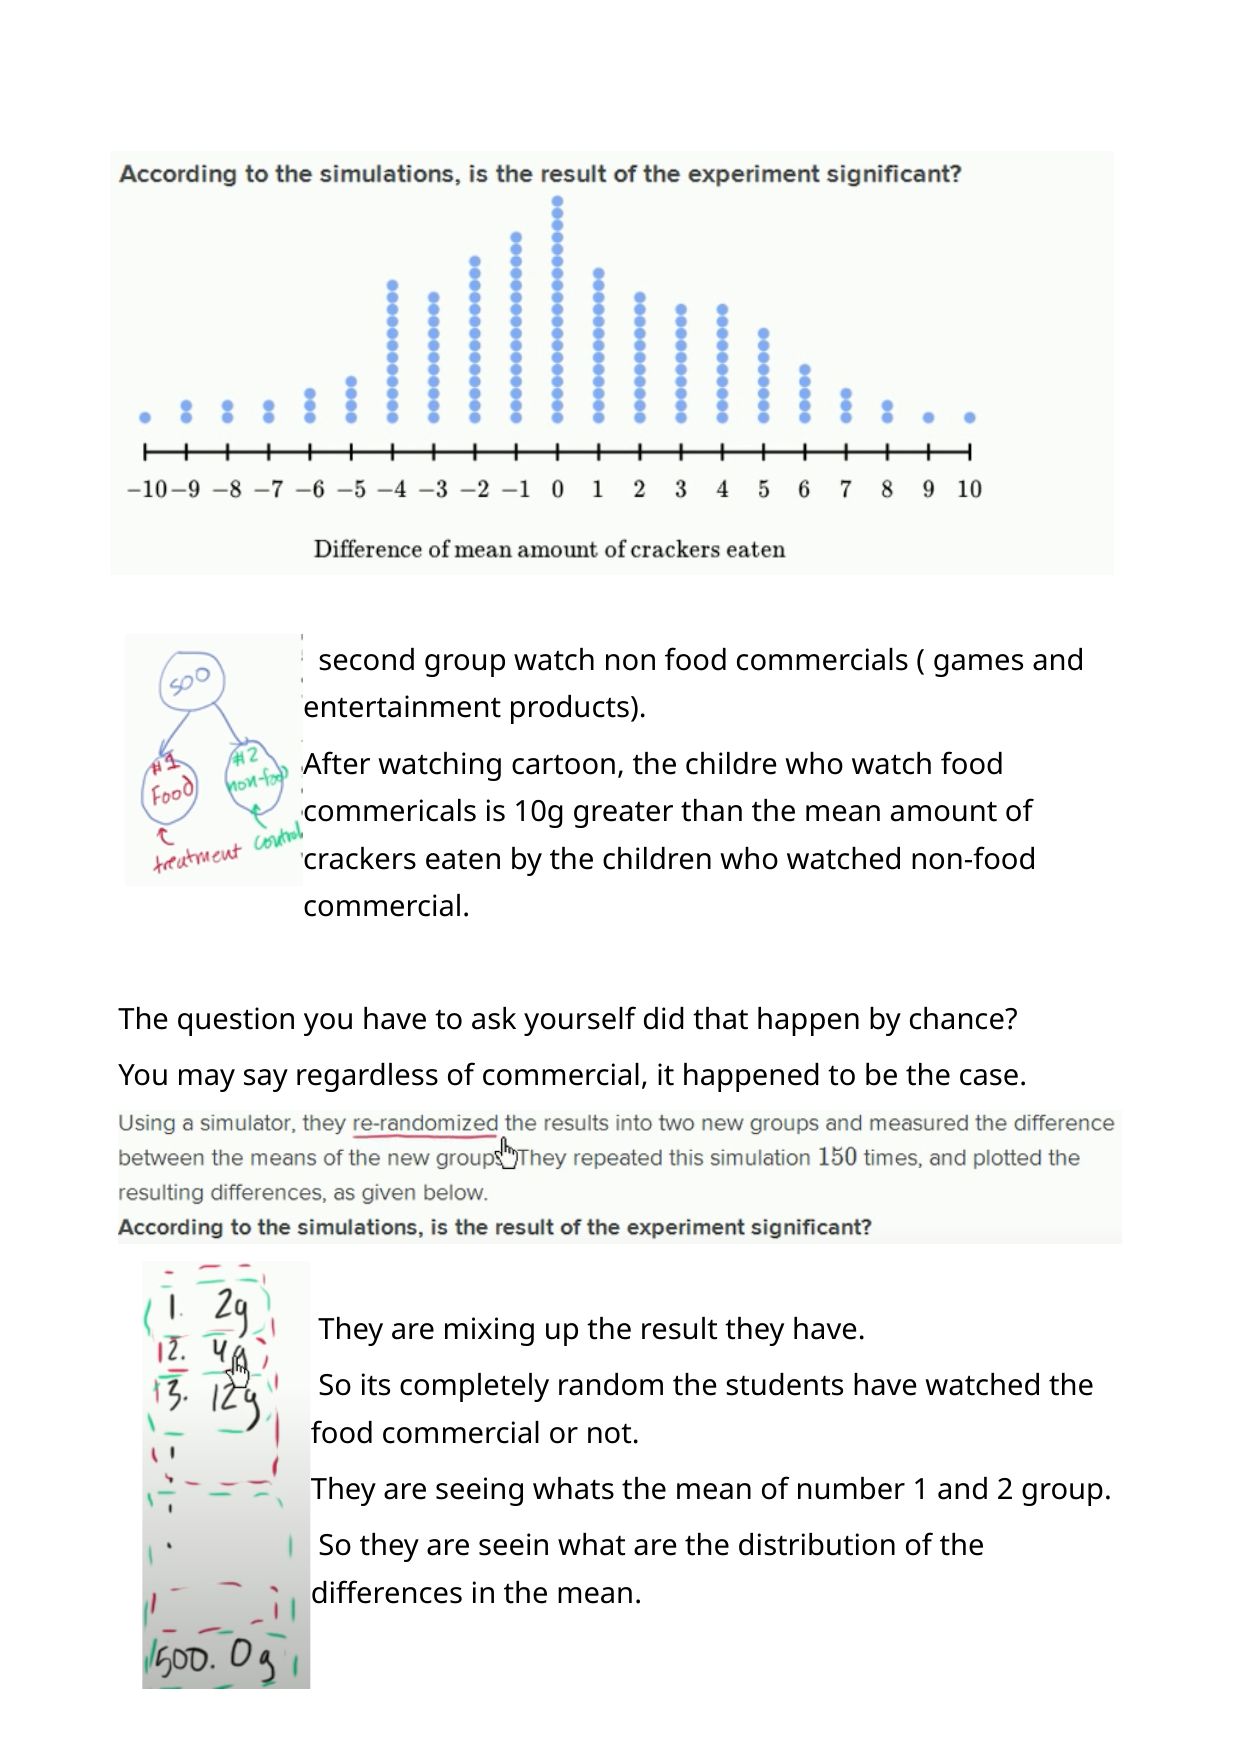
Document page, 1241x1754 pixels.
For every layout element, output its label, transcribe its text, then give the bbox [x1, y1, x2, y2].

picture [124, 634, 303, 886]
text [118, 1308, 142, 1348]
text So they are seein what are the distribution of the differences in the mean. [311, 1524, 1122, 1612]
text They are mixing up the result they have. [311, 1308, 1122, 1348]
picture [110, 151, 1115, 575]
text [118, 1524, 142, 1612]
text You may say regardless of commercial, it happened to be the case. [118, 1054, 1122, 1094]
text They are seeing whats the mean of number 1 and 2 group. [311, 1468, 1122, 1508]
text So its completely random the students have watched the food commercial or not. [311, 1364, 1122, 1452]
picture [118, 1110, 1123, 1244]
text second group watch non food commercials ( games and entertainment products). [303, 639, 1122, 726]
text The question you have to ask yourself did that happen by chance? [118, 998, 1122, 1038]
text After watching cartoon, the childre who watch food commericals is 10g greater than the mean amount of crackers eaten by the children who watched non-food commercial. [118, 743, 1122, 925]
picture [142, 1261, 311, 1689]
text [118, 1364, 142, 1452]
